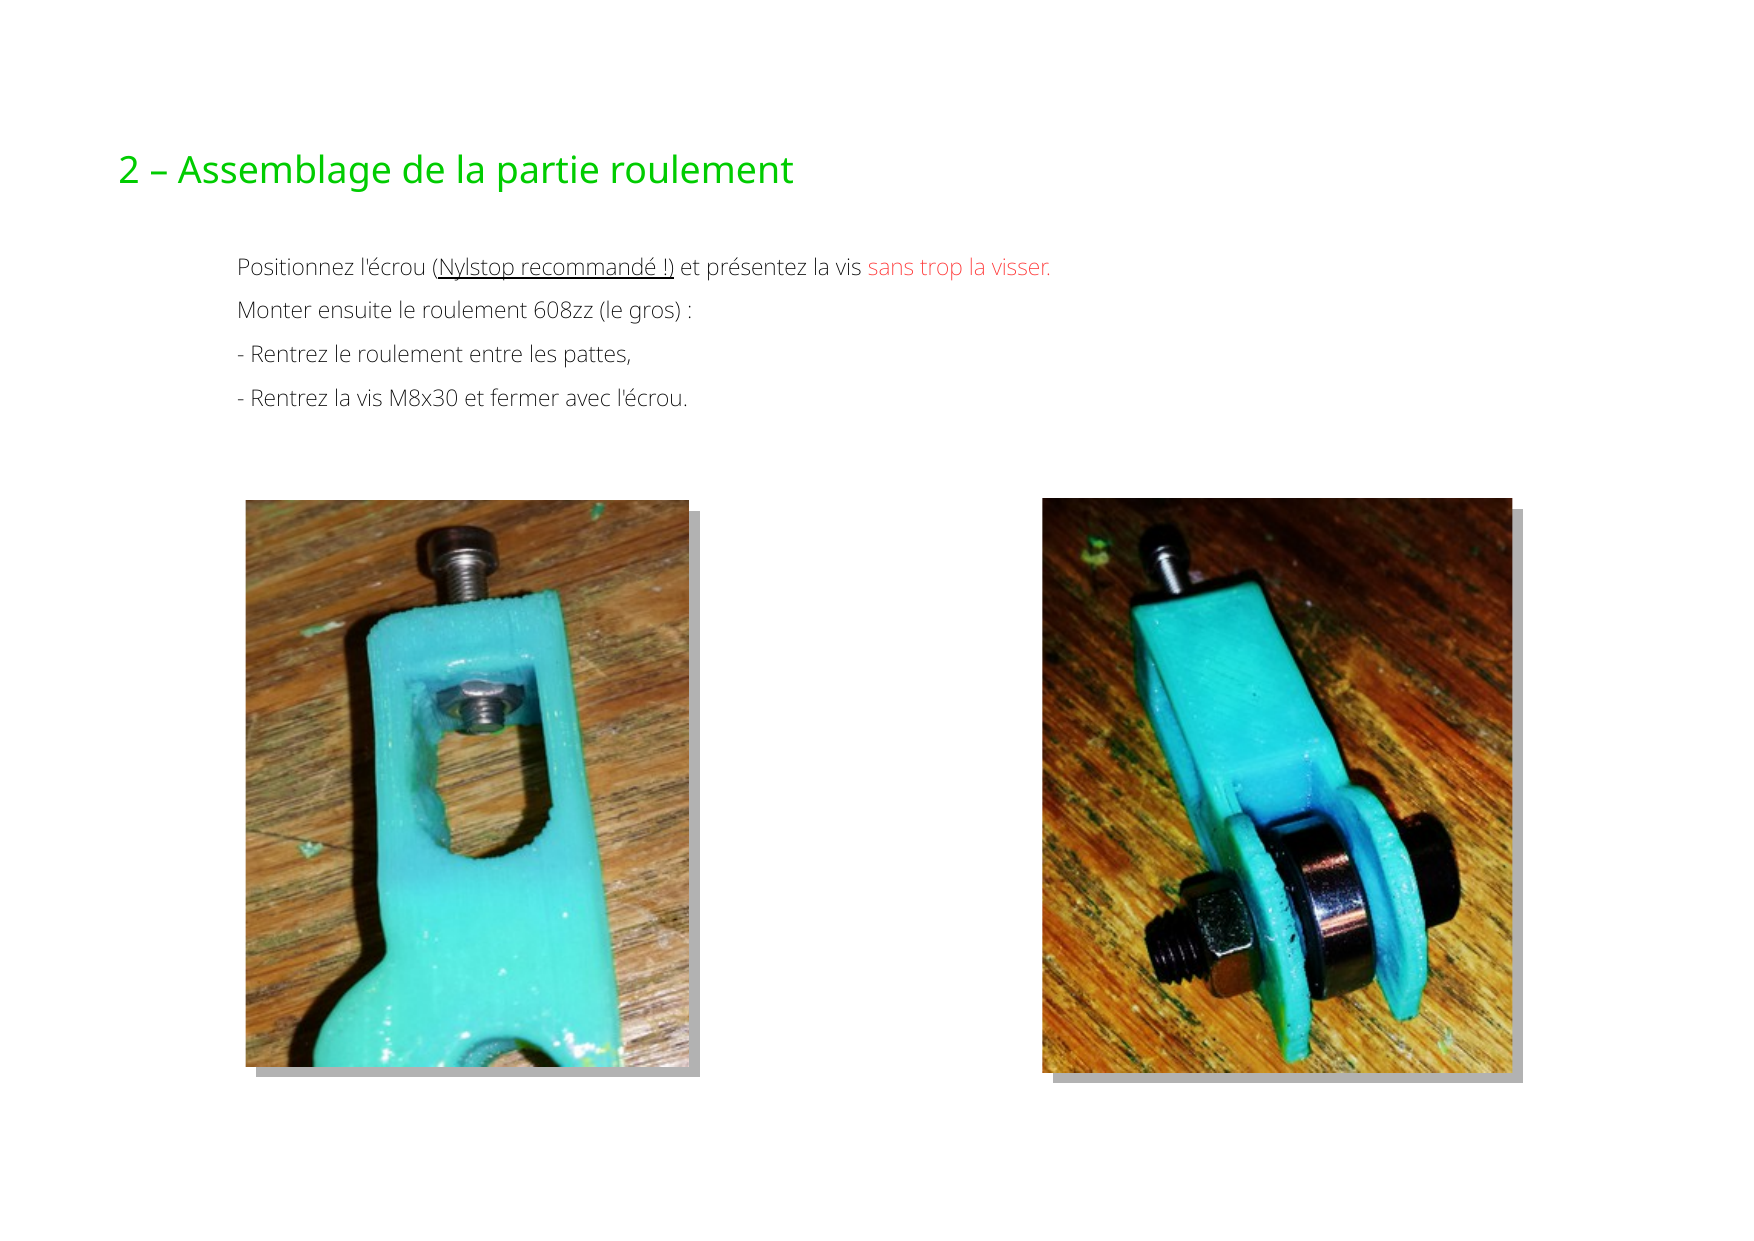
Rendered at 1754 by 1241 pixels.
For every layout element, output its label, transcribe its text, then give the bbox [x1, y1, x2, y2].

picture [245, 500, 689, 1067]
subtitle 2 – Assemblage de la partie roulement [118, 143, 1636, 194]
text - Rentrez le roulement entre les pattes, [118, 338, 1636, 369]
text Positionnez l'écrou (Nylstop recommandé !) et présentez la vis sans trop la visser. [118, 250, 1636, 282]
picture [1042, 498, 1513, 1073]
text - Rentrez la vis M8x30 et fermer avec l'écrou. [118, 382, 1636, 413]
text Monter ensuite le roulement 608zz (le gros) : [118, 294, 1636, 325]
